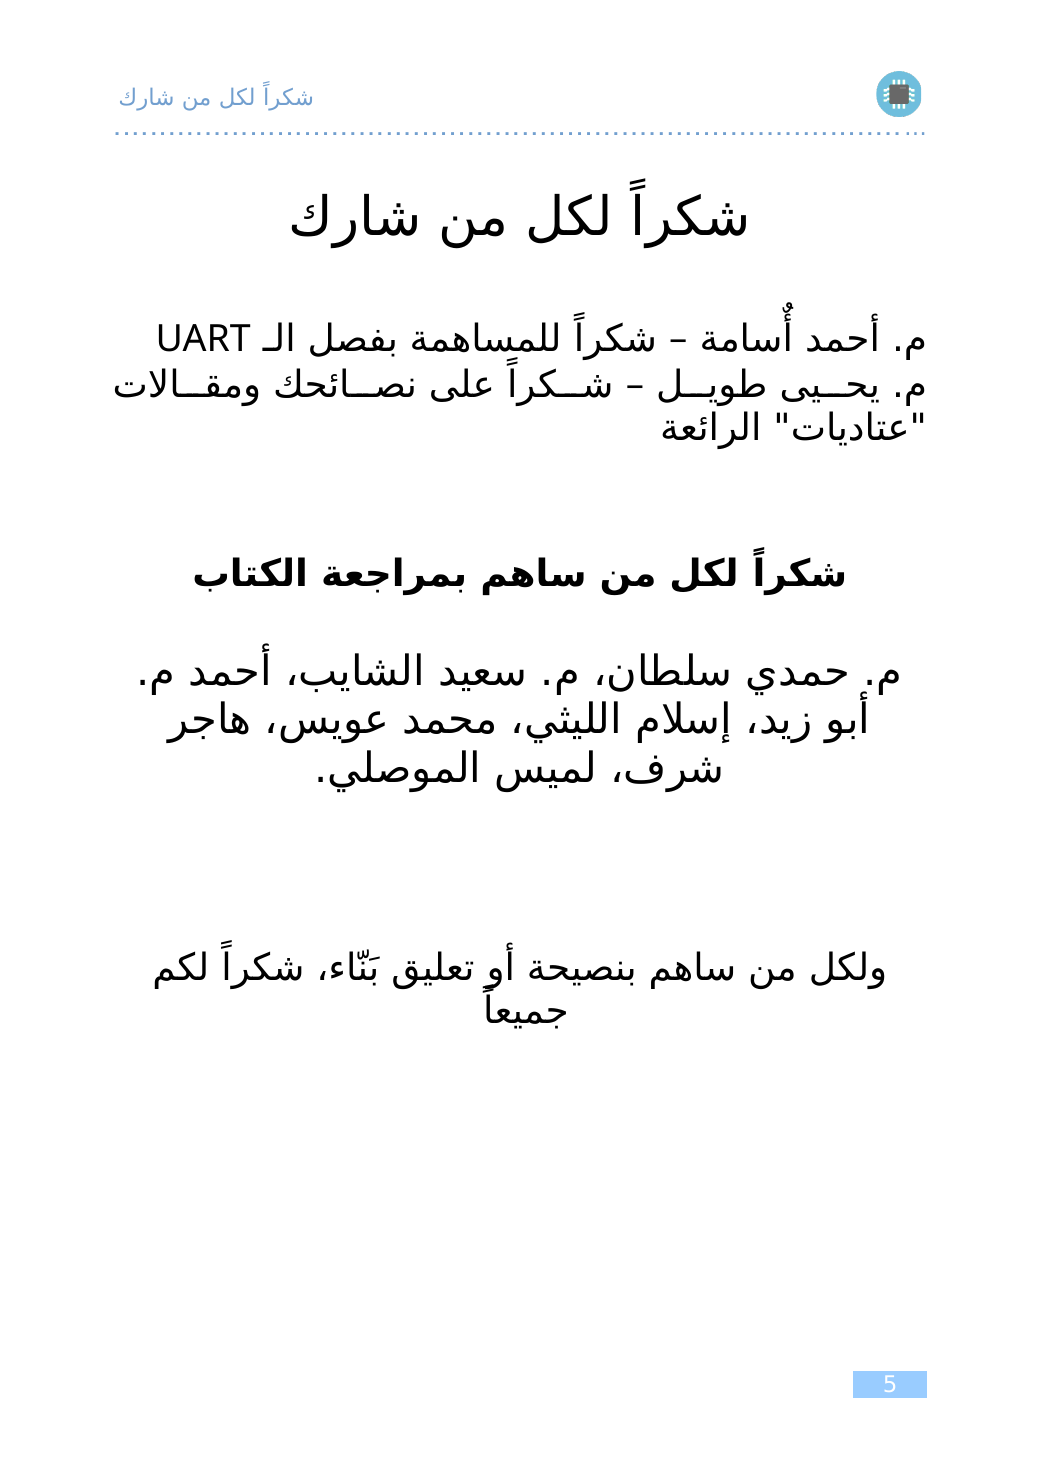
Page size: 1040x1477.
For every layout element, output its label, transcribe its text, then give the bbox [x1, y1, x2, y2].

text م. أحمد أٌسامة – شكراً للمساهمة بفصل الـ UART [112, 311, 927, 362]
subtitle شكراً لكل من شارك [112, 185, 927, 248]
picture [876, 71, 922, 117]
text م. حمدي سلطان، م. سعيد الشايب، أحمد م. أبو زيد، إسلام الليثي، محمد عويس، هاجر شرف، لميس الموصلي. [112, 646, 927, 792]
text ولكل من ساهم بنصيحة أو تعليق بَنّاء، شكراً لكم جميعاً [112, 945, 927, 1032]
text م. يحيى طويل – شكراً على نصائحك ومقالات "عتاديات" الرائعة [112, 362, 927, 449]
text شكراً لكل من ساهم بمراجعة الكتاب [112, 552, 927, 595]
